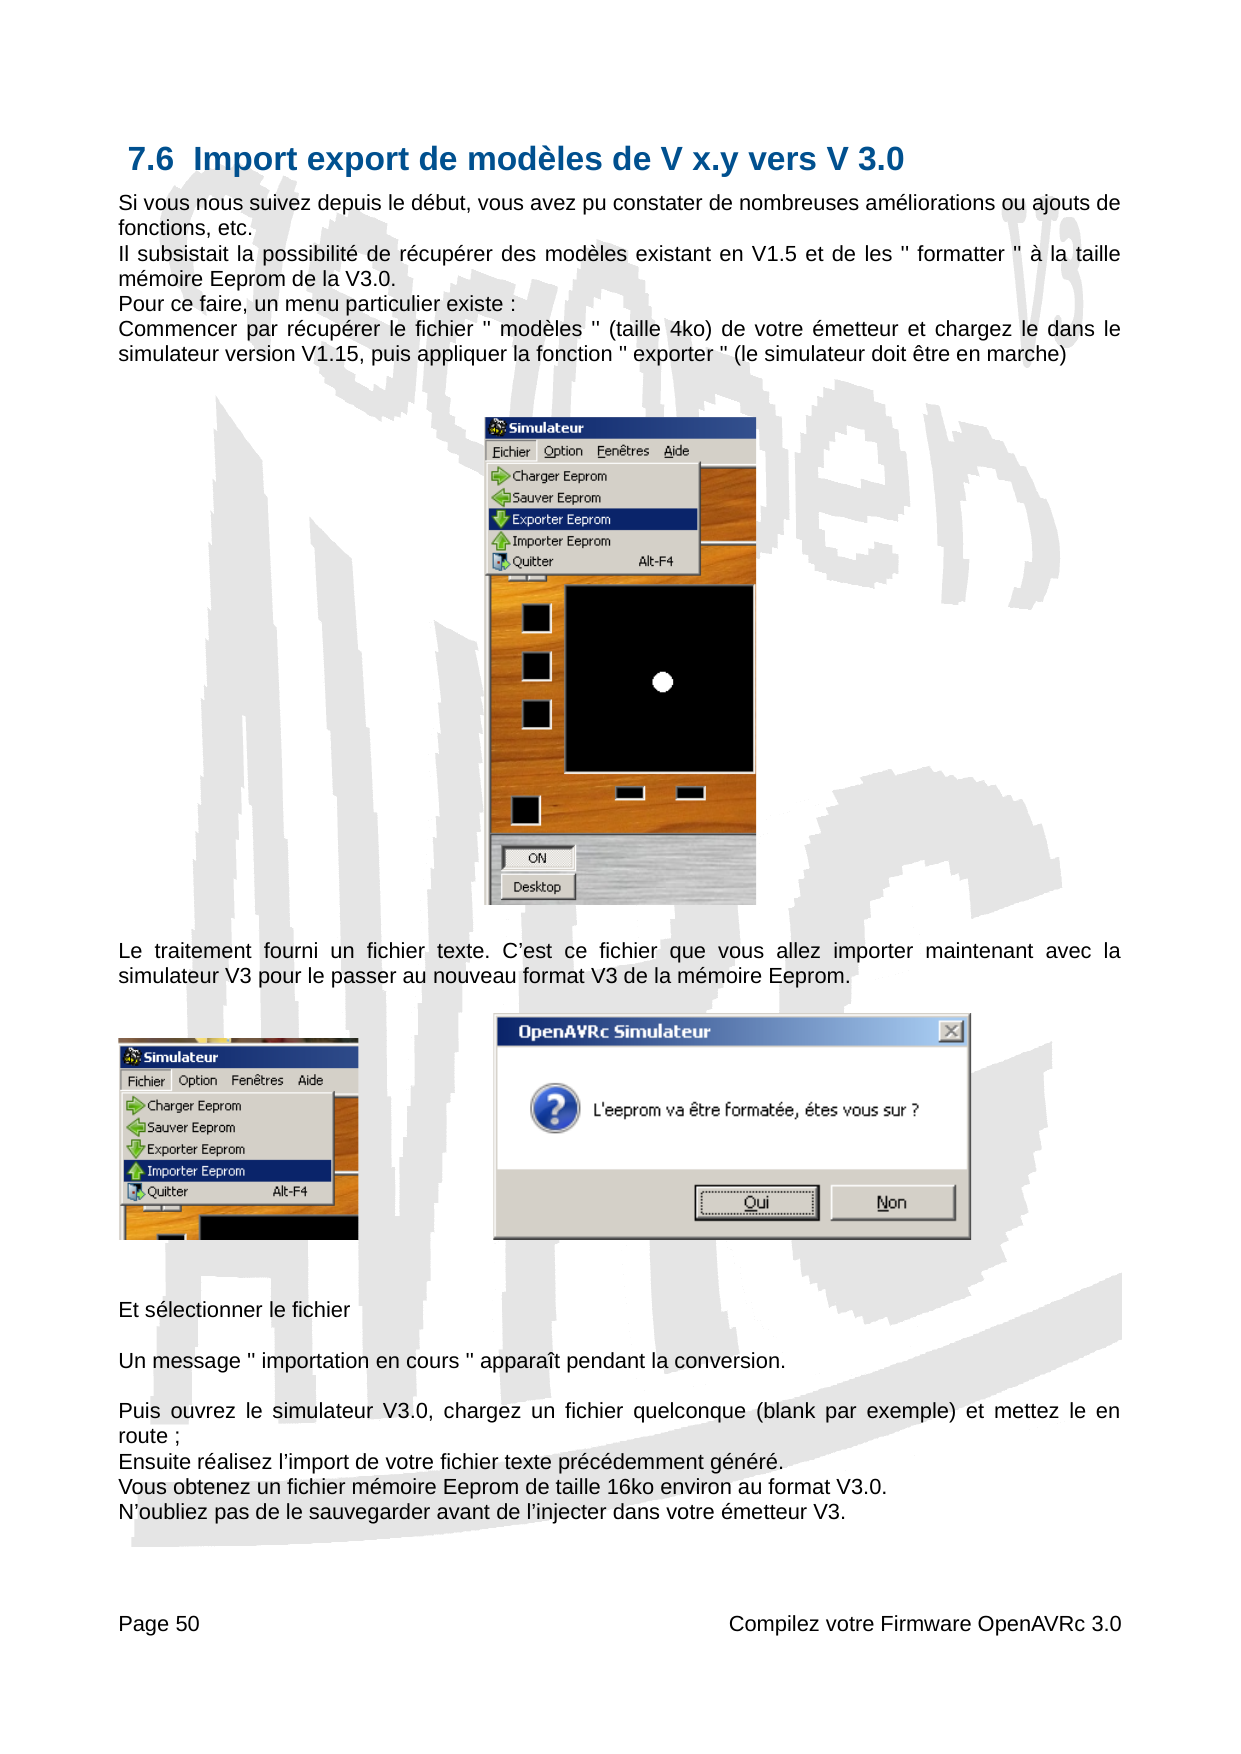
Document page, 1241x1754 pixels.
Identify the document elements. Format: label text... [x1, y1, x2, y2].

text Un message '' importation en cours '' apparaît pendant la conversion. [118, 1348, 1122, 1373]
text Et sélectionner le fichier [118, 1297, 1122, 1323]
text Le traitement fourni un fichier texte. C’est ce fichier que vous allez importer maintenant avec la simulateur V3 pour le passer au nouveau format V3 de la mémoire Eeprom. [118, 938, 1122, 988]
text Il subsistait la possibilité de récupérer des modèles existant en V1.5 et de les '' formatter '' à la taille mémoire Eeprom de la V3.0. [118, 241, 1122, 291]
subtitle Import export de modèles de V x.y vers V 3.0 [118, 139, 1122, 178]
text Pour ce faire, un menu particulier existe : [118, 291, 1122, 316]
text Vous obtenez un fichier mémoire Eeprom de taille 16ko environ au format V3.0. [118, 1474, 1122, 1499]
text Ensuite réalisez l’import de votre fichier texte précédemment généré. [118, 1449, 1122, 1474]
picture [493, 1013, 972, 1240]
text N’oubliez pas de le sauvegarder avant de l’injecter dans votre émetteur V3. [118, 1499, 1122, 1524]
text Si vous nous suivez depuis le début, vous avez pu constater de nombreuses améliorations ou ajouts de fonctions, etc. [118, 190, 1122, 241]
text Puis ouvrez le simulateur V3.0, chargez un fichier quelconque (blank par exemple) et mettez le en route ; [118, 1398, 1122, 1449]
text Commencer par récupérer le fichier '' modèles '' (taille 4ko) de votre émetteur et chargez le dans le simulateur version V1.15, puis appliquer la fonction '' exporter '' (le simulateur doit être en marche) [118, 316, 1122, 367]
